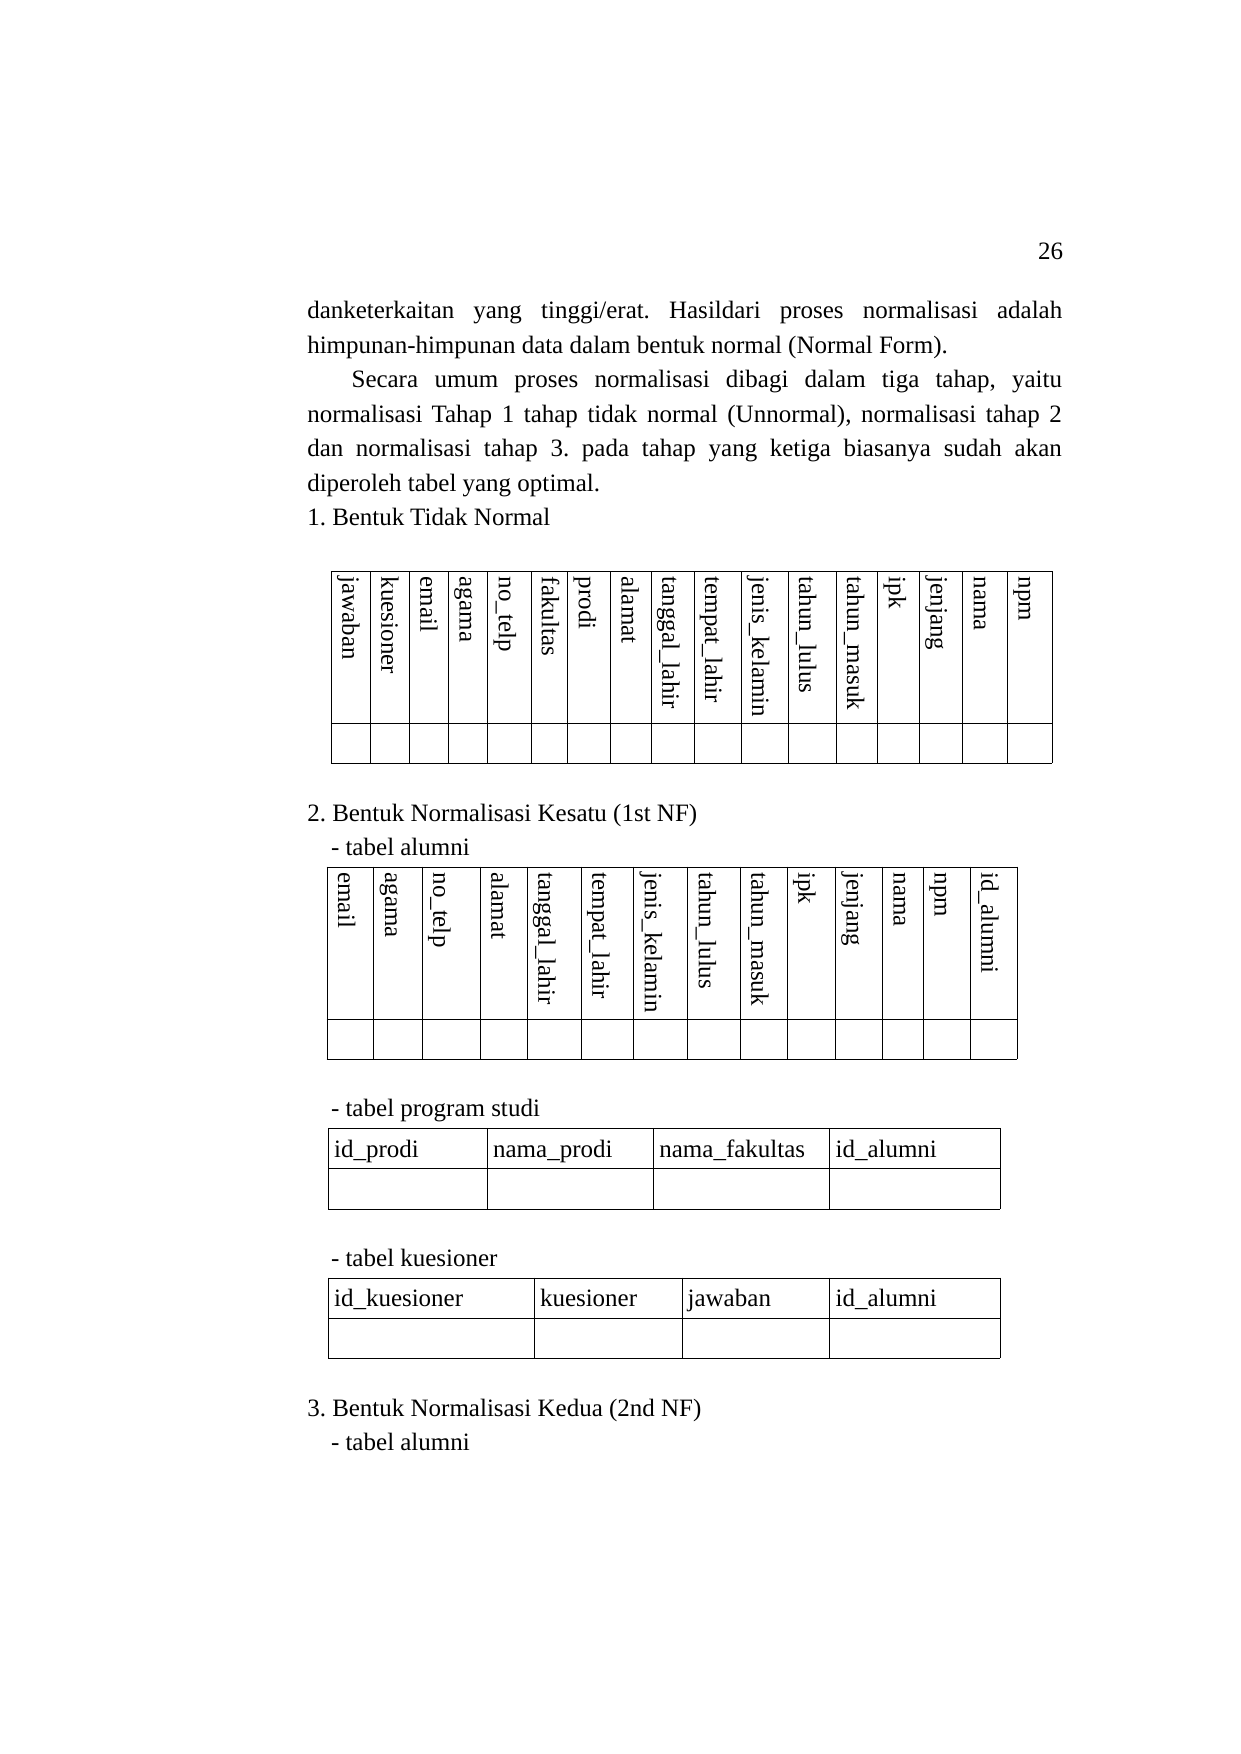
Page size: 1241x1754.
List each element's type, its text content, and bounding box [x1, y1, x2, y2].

table_header jenis_kelamin [742, 572, 788, 723]
table_header ipk [788, 868, 835, 1018]
table_cell [971, 1020, 1017, 1059]
table_cell [963, 724, 1007, 763]
table_cell [654, 1169, 829, 1208]
table_header jenis_kelamin [634, 868, 687, 1018]
text Secara umum proses normalisasi dibagi dalam tiga tahap, yaitu normalisasi Tahap 1 tahap tidak normal (Unnormal), normalisasi tahap 2 dan normalisasi tahap 3. pada tahap yang ketiga biasanya sudah akan diperoleh tabel yang optimal. [307, 364, 1063, 496]
table_cell [488, 1169, 653, 1208]
table_cell [652, 724, 694, 763]
table_header kuesioner [371, 572, 409, 723]
table_cell [789, 724, 836, 763]
table_cell [634, 1020, 687, 1059]
table_cell [528, 1020, 581, 1059]
table_cell [830, 1319, 1000, 1358]
text - tabel kuesioner [331, 1243, 1063, 1272]
table_cell [532, 724, 567, 763]
table_cell [410, 724, 448, 763]
table_cell [374, 1020, 422, 1059]
table_cell [741, 1020, 787, 1059]
table_header jawaban [683, 1279, 829, 1318]
text danketerkaitan yang tinggi/erat. Hasildari proses normalisasi adalah himpunan-himpunan data dalam bentuk normal (Normal Form). [307, 295, 1063, 358]
table_header email [328, 868, 373, 1018]
table_cell [837, 724, 877, 763]
table_header kuesioner [535, 1279, 682, 1318]
table_cell [568, 724, 610, 763]
table_cell [488, 724, 531, 763]
table_header fakultas [532, 572, 567, 723]
text - tabel program studi [331, 1093, 1063, 1122]
table_cell [688, 1020, 740, 1059]
table_header nama_fakultas [654, 1129, 829, 1168]
table_header agama [449, 572, 487, 723]
table_header nama_prodi [488, 1129, 653, 1168]
text 1. Bentuk Tidak Normal [307, 502, 1063, 531]
table_header email [410, 572, 448, 723]
table_cell [883, 1020, 923, 1059]
table_cell [924, 1020, 970, 1059]
text 3. Bentuk Normalisasi Kedua (2nd NF) [307, 1393, 1063, 1421]
table_cell [830, 1169, 1000, 1208]
table_cell [878, 724, 919, 763]
table_header tahun_lulus [688, 868, 740, 1018]
table_cell [481, 1020, 527, 1059]
table_cell [788, 1020, 835, 1059]
table_cell [449, 724, 487, 763]
table_cell [582, 1020, 633, 1059]
table_header jenjang [836, 868, 882, 1018]
table_cell [611, 724, 651, 763]
table_cell [371, 724, 409, 763]
table_cell [920, 724, 962, 763]
table_header id_alumni [830, 1129, 1000, 1168]
table_header tahun_masuk [741, 868, 787, 1018]
table_header prodi [568, 572, 610, 723]
table_header nama [883, 868, 923, 1018]
table_header id_alumni [830, 1279, 1000, 1318]
table_header no_telp [423, 868, 480, 1018]
table_cell [1008, 724, 1052, 763]
table_cell [535, 1319, 682, 1358]
table_header alamat [481, 868, 527, 1018]
table_cell [423, 1020, 480, 1059]
table_header jawaban [332, 572, 370, 723]
table_header id_kuesioner [329, 1279, 534, 1318]
text - tabel alumni [331, 1427, 1063, 1456]
table_header tahun_masuk [837, 572, 877, 723]
table_header ipk [878, 572, 919, 723]
table_header id_prodi [329, 1129, 487, 1168]
table_header agama [374, 868, 422, 1018]
table_cell [742, 724, 788, 763]
table_header npm [1008, 572, 1052, 723]
table_cell [695, 724, 741, 763]
table_cell [836, 1020, 882, 1059]
table_cell [329, 1169, 487, 1208]
table_cell [329, 1319, 534, 1358]
table_header id_alumni [971, 868, 1017, 1018]
table_header tanggal_lahir [528, 868, 581, 1018]
text - tabel alumni [331, 832, 1063, 861]
table_cell [683, 1319, 829, 1358]
table_cell [332, 724, 370, 763]
table_header alamat [611, 572, 651, 723]
table_header no_telp [488, 572, 531, 723]
table_cell [328, 1020, 373, 1059]
table_header nama [963, 572, 1007, 723]
table_header npm [924, 868, 970, 1018]
table_header tempat_lahir [582, 868, 633, 1018]
table_header tanggal_lahir [652, 572, 694, 723]
text 2. Bentuk Normalisasi Kesatu (1st NF) [307, 798, 1063, 826]
table_header tempat_lahir [695, 572, 741, 723]
table_header jenjang [920, 572, 962, 723]
table_header tahun_lulus [789, 572, 836, 723]
